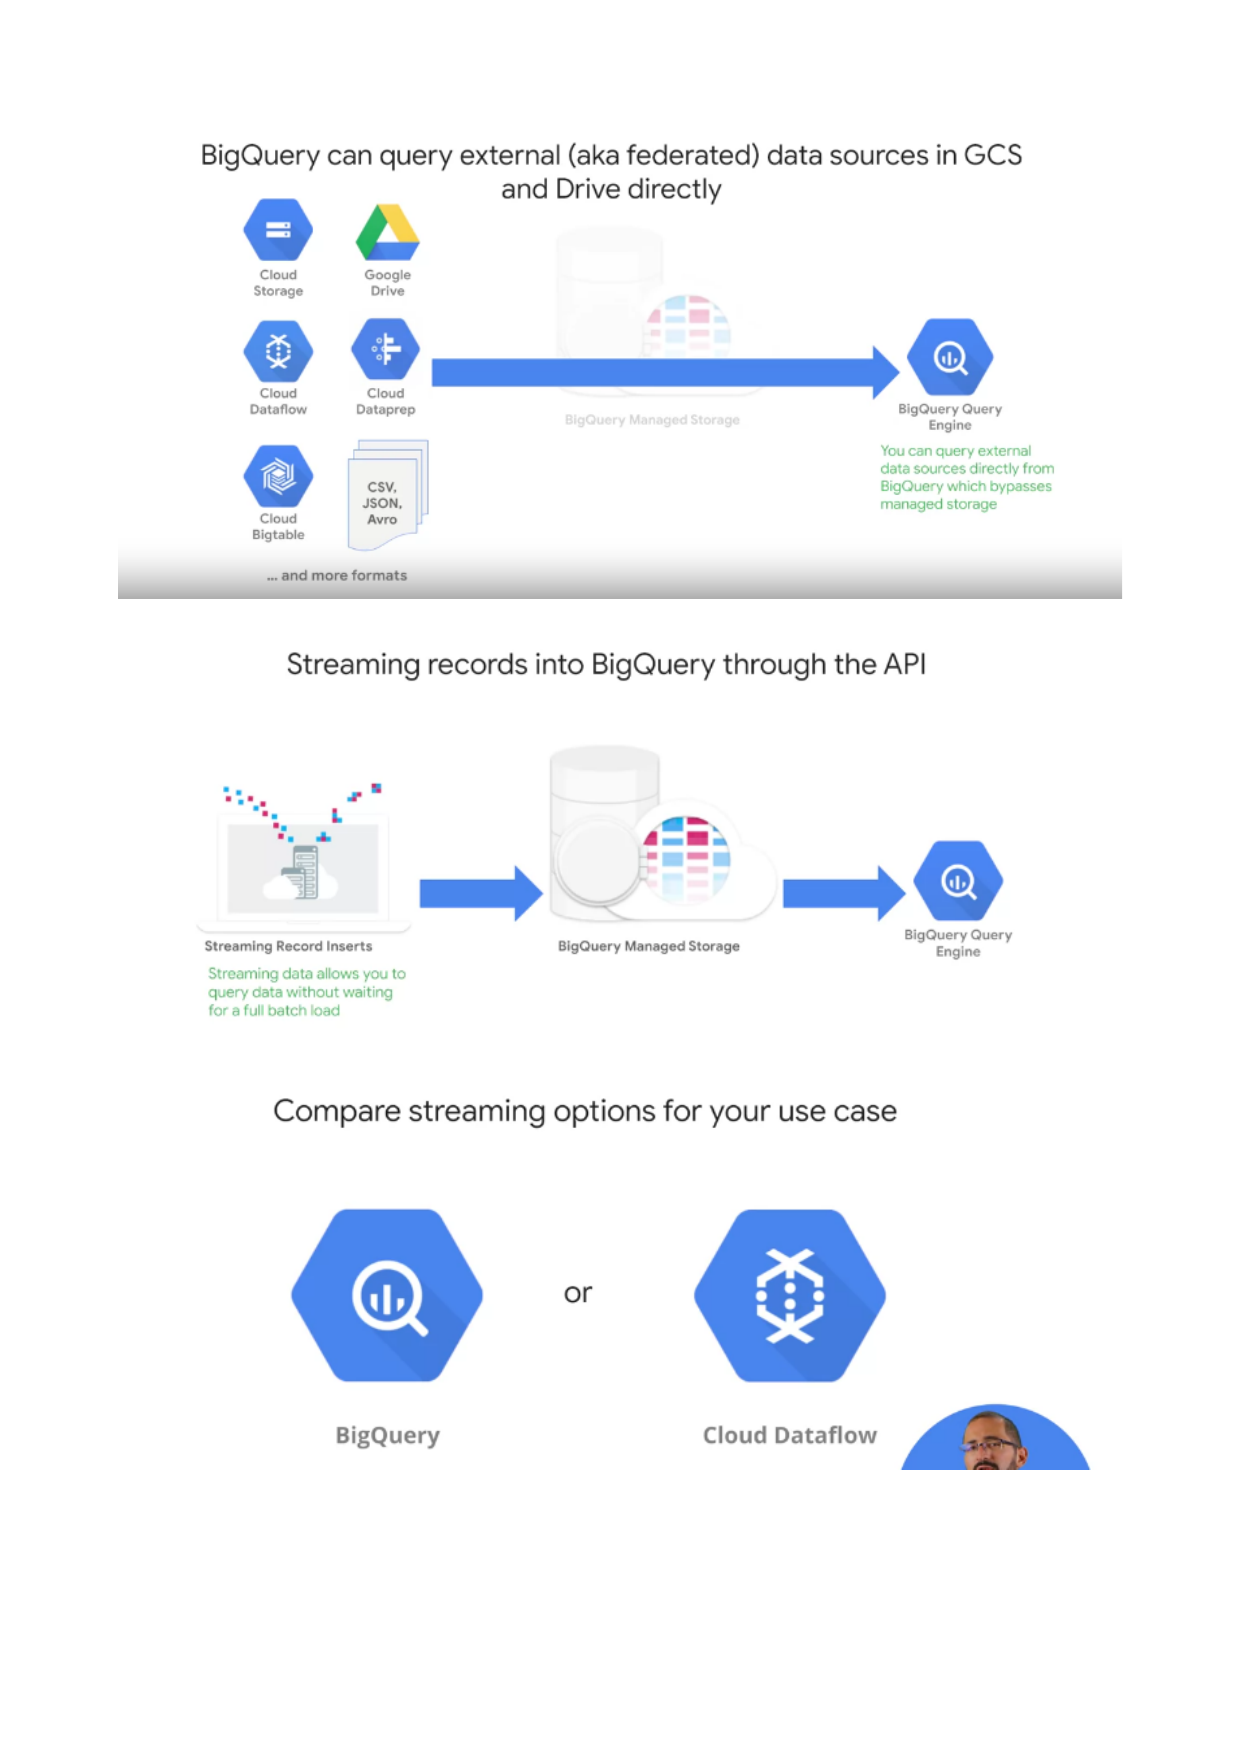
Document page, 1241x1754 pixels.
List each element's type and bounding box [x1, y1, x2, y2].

picture [118, 118, 1123, 599]
picture [118, 1081, 1123, 1470]
picture [118, 627, 1123, 1053]
